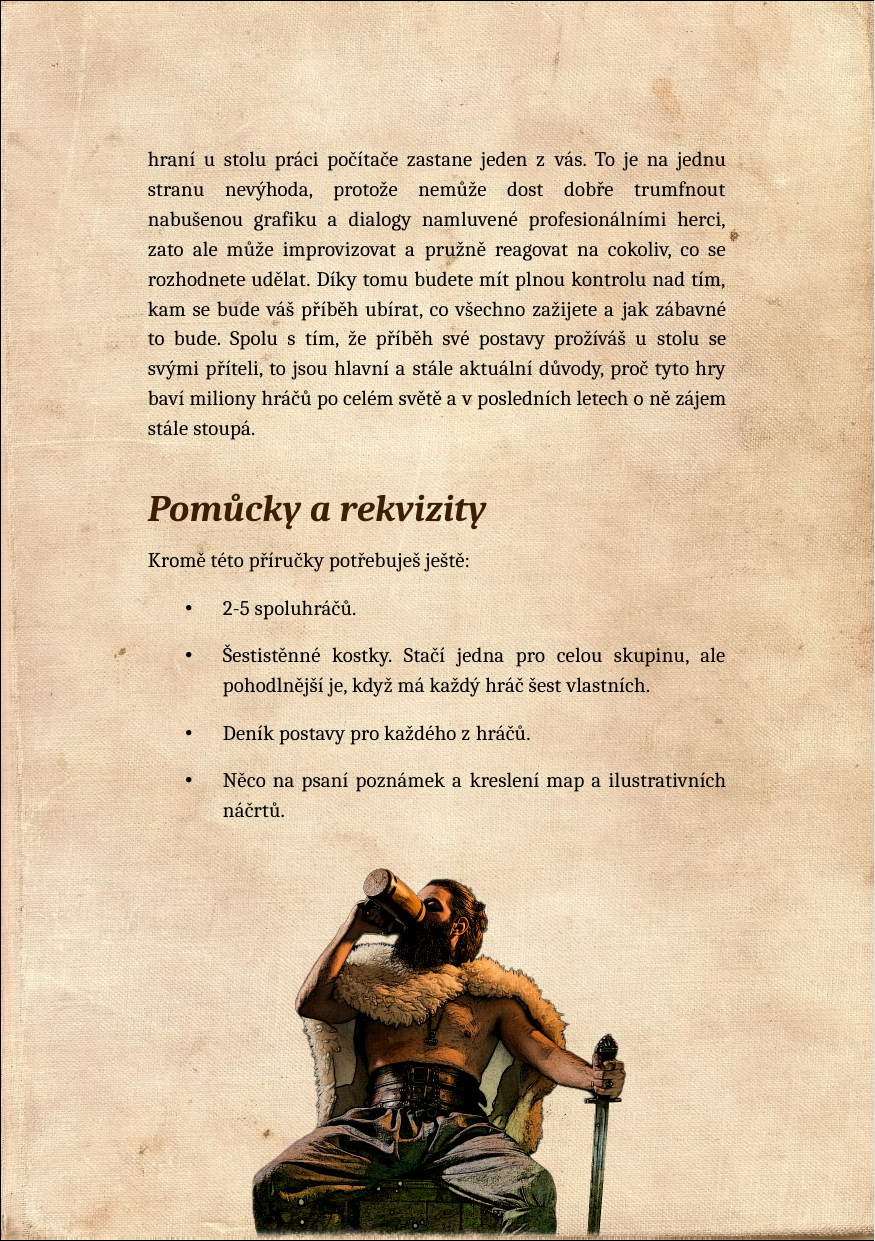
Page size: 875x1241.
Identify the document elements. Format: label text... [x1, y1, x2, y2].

list Něco na psaní poznámek a⁠ kreslení map a⁠ ilustrativních náčrtů. [185, 769, 726, 823]
text hraní u⁠ stolu práci počítače zastane jeden z⁠ vás. To je na jednu stranu nevýhoda, protože nemůže dost dobře trumfnout nabušenou grafiku a⁠ dialogy namluvené profesionálními herci, zato ale může improvizovat a⁠ pružně reagovat na cokoliv, co se rozhodnete udělat. Díky tomu budete mít plnou kontrolu nad tím, kam se bude váš příběh ubírat, co všechno zažijete a⁠ jak zábavné to bude. Spolu s⁠ tím, že příběh své postavy prožíváš u⁠ stolu se svými příteli, to jsou hlavní a⁠ stále aktuální důvody, proč tyto hry baví miliony hráčů po celém světě a⁠ v⁠ posledních letech o⁠ ně zájem stále stoupá. [148, 148, 726, 441]
text Kromě této příručky potřebuješ ještě: [148, 549, 726, 573]
picture [1, 1, 874, 1241]
subtitle Pomůcky a⁠ rekvizity [148, 488, 726, 531]
list Šestistěnné kostky. Stačí jedna pro celou skupinu, ale pohodlnější je, když má každý hráč šest vlastních. [185, 644, 726, 698]
list 2-5 spoluhráčů. [185, 596, 726, 620]
list Deník postavy pro každého z⁠ hráčů. [185, 722, 726, 746]
